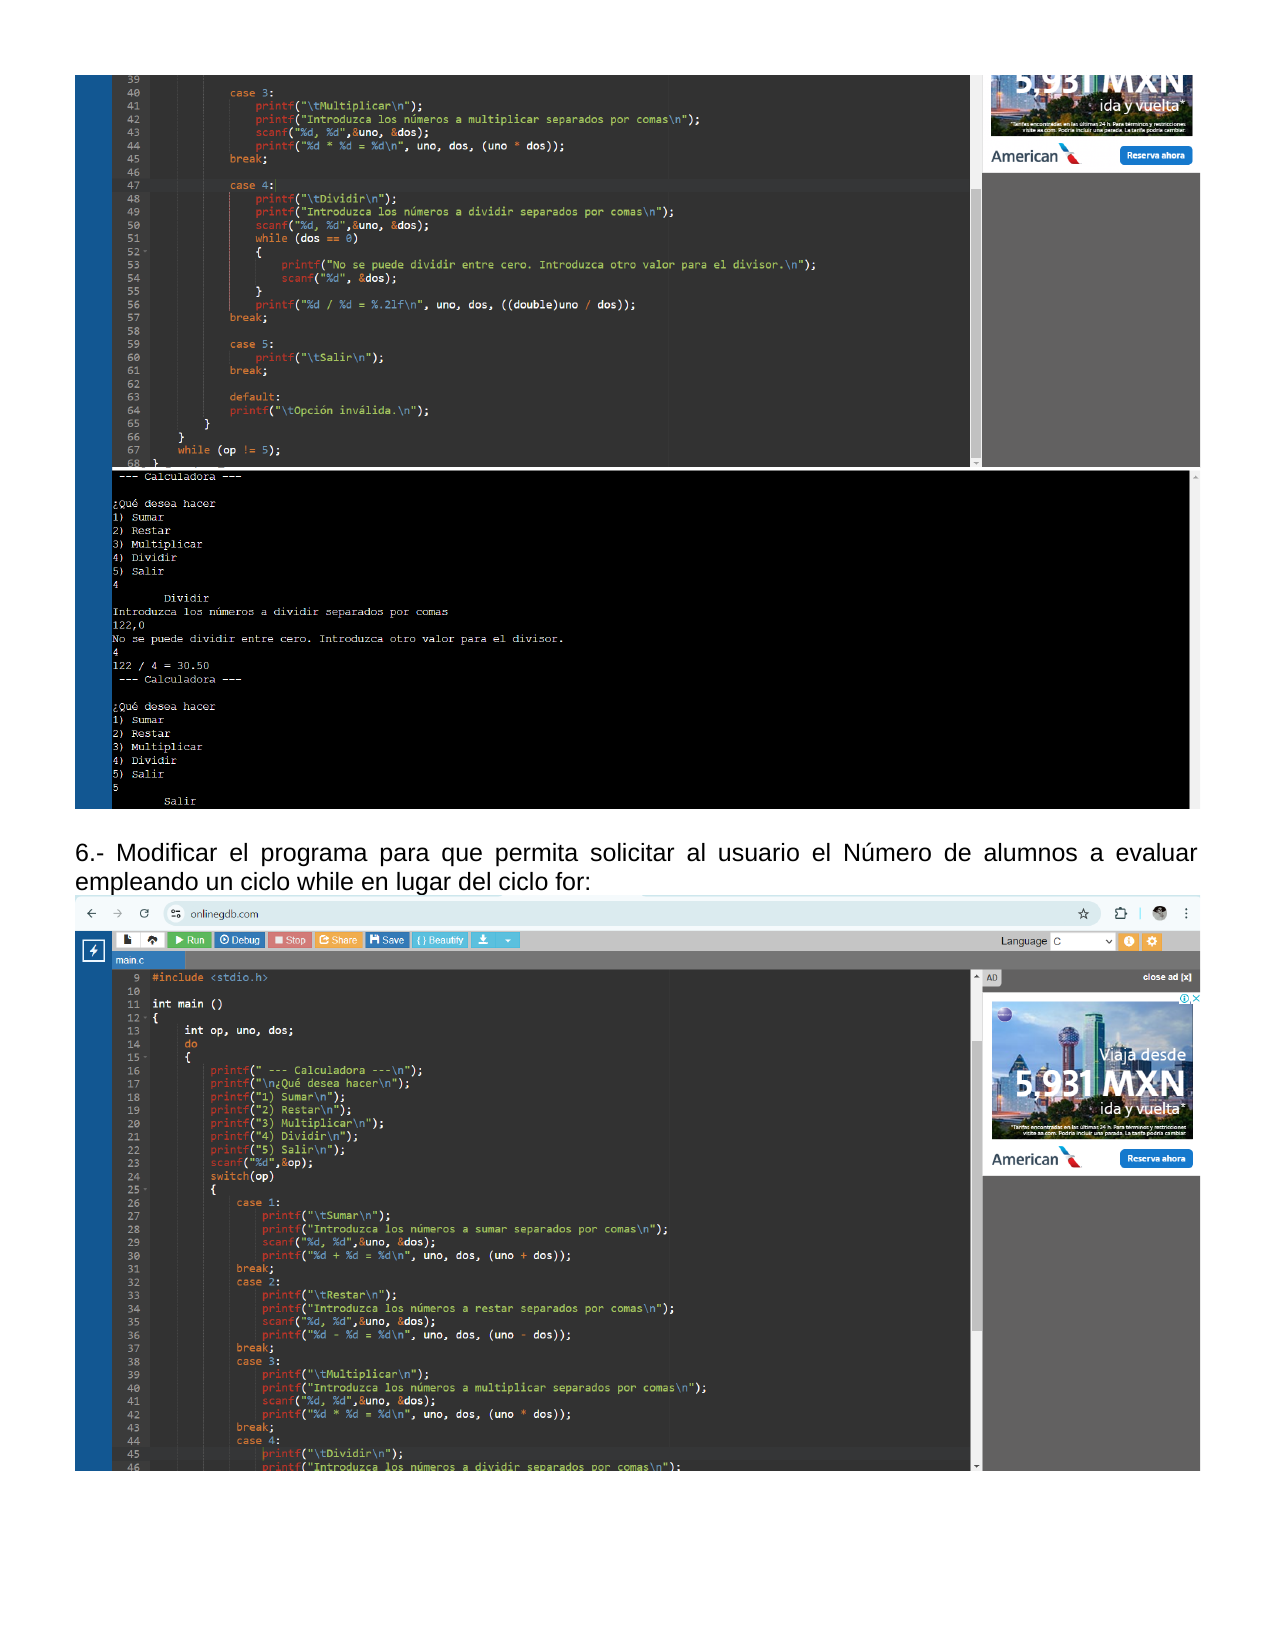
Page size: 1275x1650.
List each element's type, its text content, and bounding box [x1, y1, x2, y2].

text 6.- Modificar el programa para que permita solicitar al usuario el Número de alumnos a evaluar empleando un ciclo while en lugar del ciclo for: [75, 838, 1200, 895]
